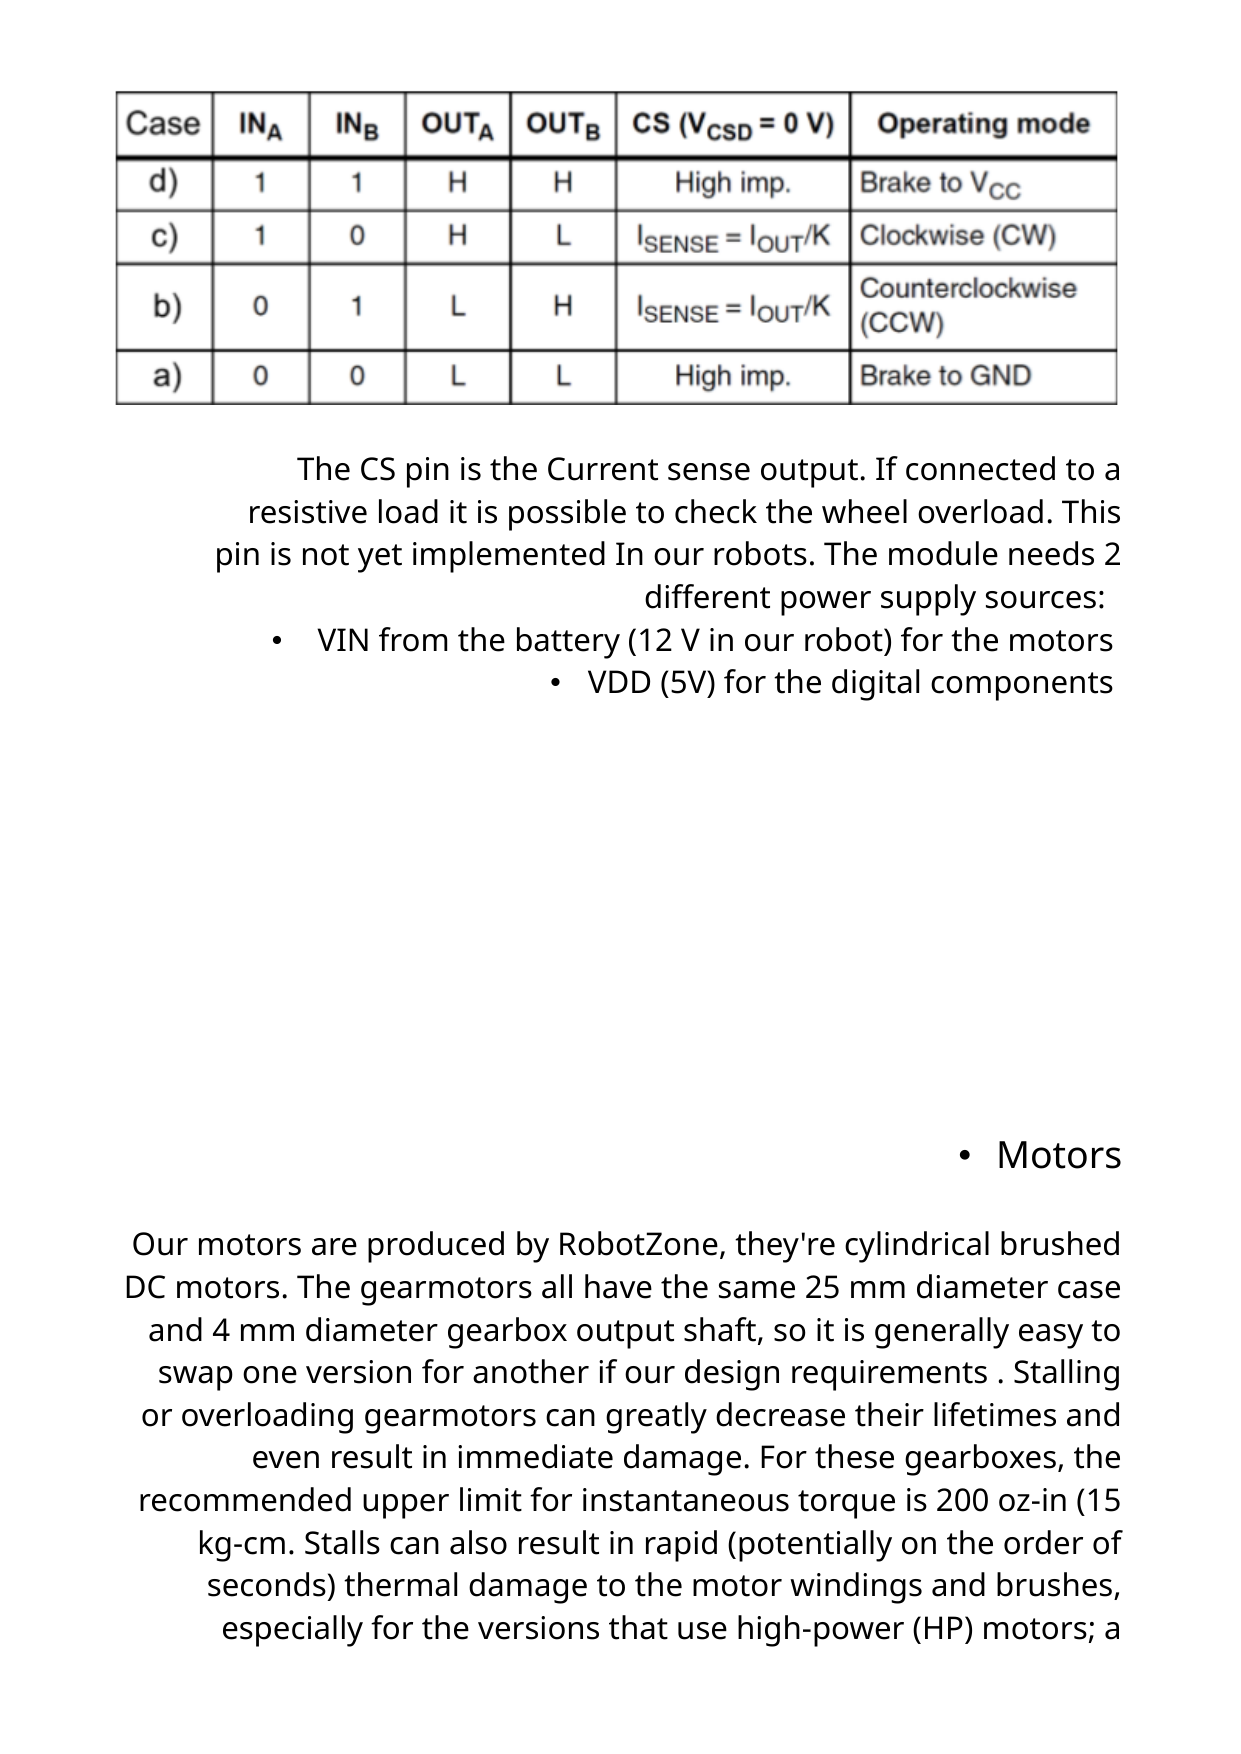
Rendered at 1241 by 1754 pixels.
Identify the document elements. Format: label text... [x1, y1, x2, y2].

list VIN from the battery (12 V in our robot) for the motors [171, 617, 1122, 660]
list Motors [157, 1129, 1122, 1180]
text Our motors are produced by RobotZone, they're cylindrical brushed DC motors. The gearmotors all have the same 25 mm diameter case and 4 mm diameter gearbox output shaft, so it is generally easy to swap one version for another if our design requirements . Stalling or overloading gearmotors can greatly decrease their lifetimes and even result in immediate damage. For these gearboxes, the recommended upper limit for instantaneous torque is 200 oz-in (15 kg-cm. Stalls can also result in rapid (potentially on the order of seconds) thermal damage to the motor windings and brushes, especially for the versions that use high-power (HP) motors; a [118, 1222, 1122, 1648]
list The CS pin is the Current sense output. If connected to a resistive load it is possible to check the wheel overload. This pin is not yet implemented In our robots. The module needs 2 different power supply sources: [171, 447, 1122, 617]
picture [113, 90, 1118, 405]
list VDD (5V) for the digital components [171, 660, 1122, 703]
